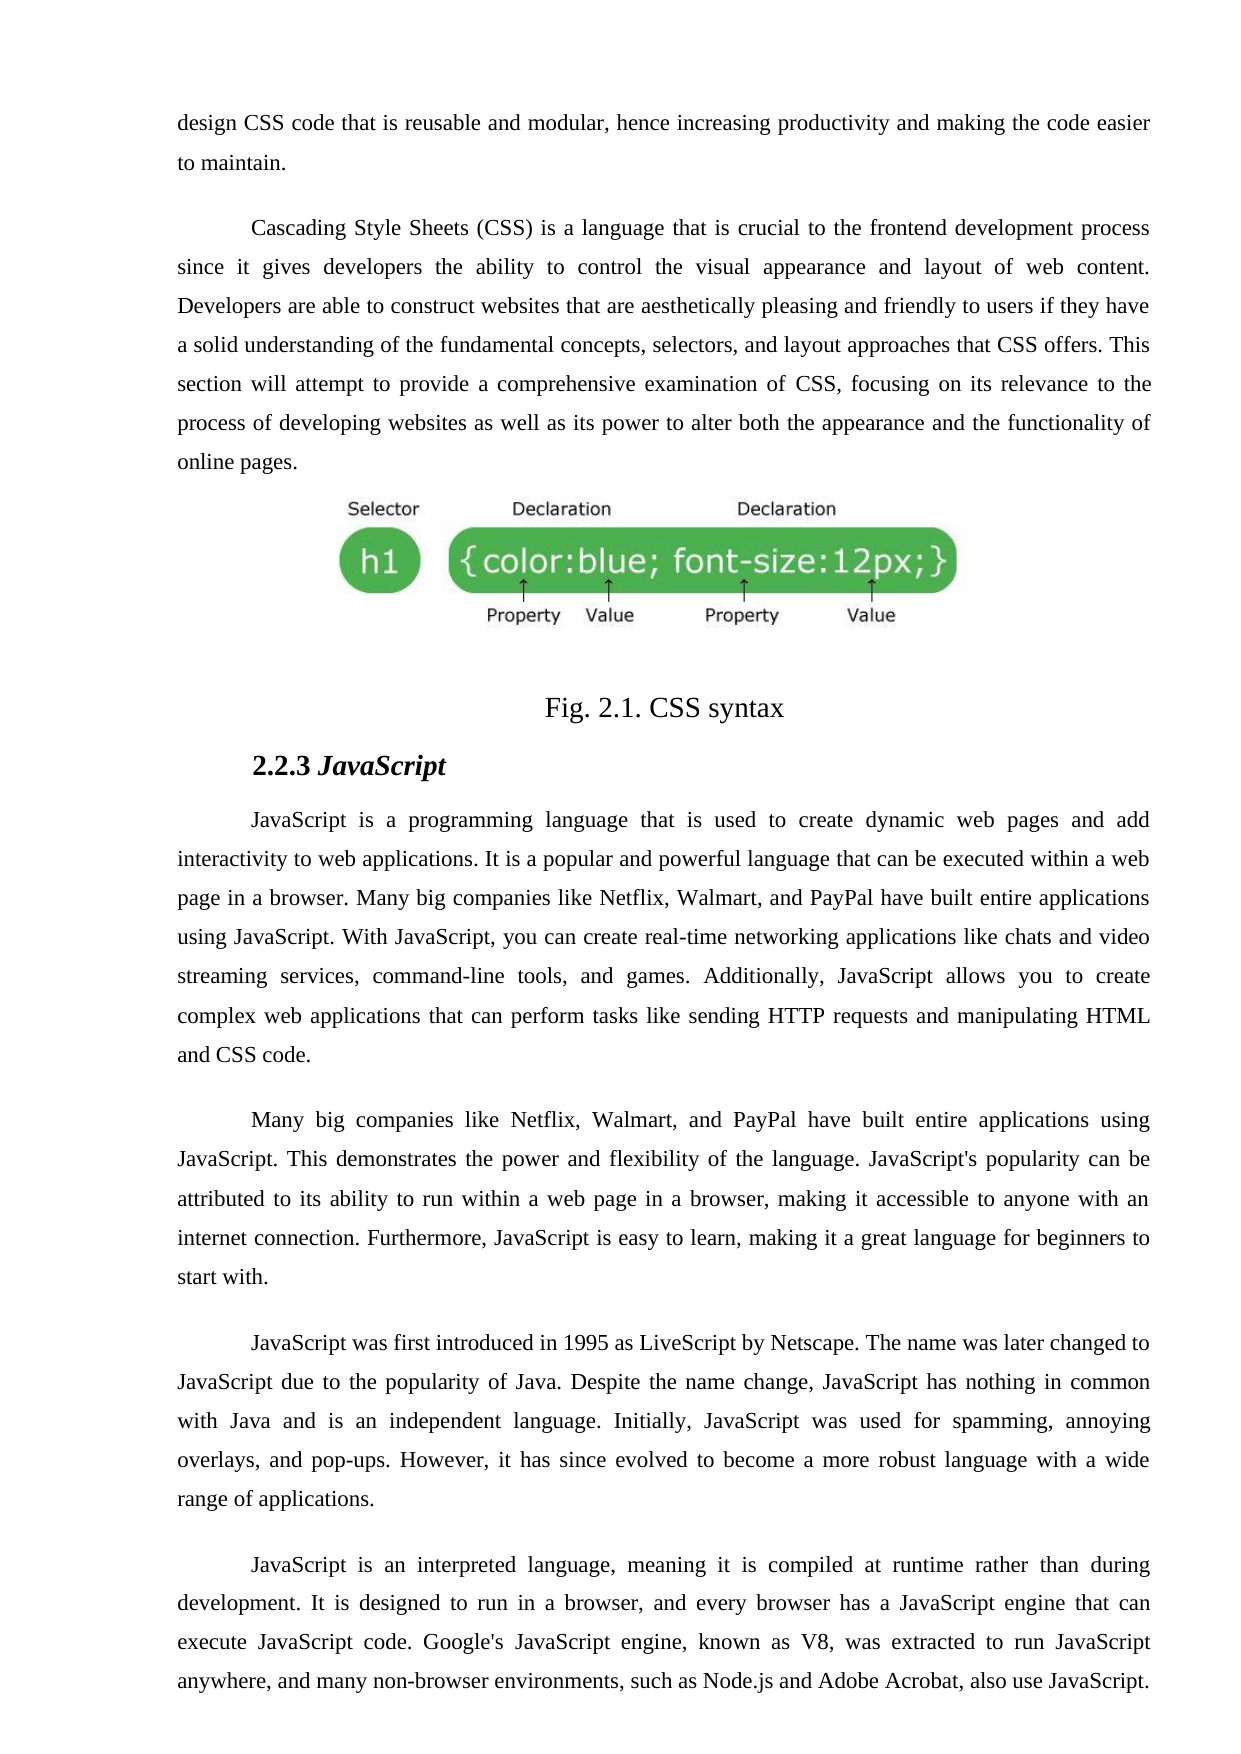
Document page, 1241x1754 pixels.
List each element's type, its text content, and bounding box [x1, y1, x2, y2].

picture [320, 488, 1009, 637]
text Cascading Style Sheets (CSS) is a language that is crucial to the frontend development process since it gives developers the ability to control the visual appearance and layout of web content. Developers are able to construct websites that are aesthetically pleasing and friendly to users if they have a solid understanding of the fundamental concepts, selectors, and layout approaches that CSS offers. This section will attempt to provide a comprehensive examination of CSS, focusing on its relevance to the process of developing websites as well as its power to alter both the appearance and the functionality of online pages. [177, 214, 1152, 474]
text 2.2.3 JavaScript [252, 748, 1152, 782]
text JavaScript is an interpreted language, meaning it is compiled at runtime rather than during development. It is designed to run in a browser, and every browser has a JavaScript engine that can execute JavaScript code. Google's JavaScript engine, known as V8, was extracted to run JavaScript anywhere, and many non-browser environments, such as Node.js and Adobe Acrobat, also use JavaScript. [177, 1551, 1152, 1693]
text JavaScript was first introduced in 1995 as LiveScript by Netscape. The name was later changed to JavaScript due to the popularity of Java. Despite the name change, JavaScript has nothing in common with Java and is an independent language. Initially, JavaScript was used for spamming, annoying overlays, and pop-ups. However, it has since evolved to become a more robust language with a wide range of applications. [177, 1328, 1152, 1512]
text Fig. 2.1. CSS syntax [150, 691, 1179, 724]
text JavaScript is a programming language that is used to create dynamic web pages and add interactivity to web applications. It is a popular and powerful language that can be executed within a web page in a browser. Many big companies like Netflix, Walmart, and PayPal have built entire applications using JavaScript. With JavaScript, you can create real-time networking applications like chats and video streaming services, command-line tools, and games. Additionally, JavaScript allows you to create complex web applications that can perform tasks like sending HTTP requests and manipulating HTML and CSS code. [177, 806, 1152, 1067]
text design CSS code that is reusable and modular, hence increasing productivity and making the code easier to maintain. [177, 109, 1152, 175]
text Many big companies like Netflix, Walmart, and PayPal have built entire applications using JavaScript. This demonstrates the power and flexibility of the language. JavaScript's popularity can be attributed to its ability to run within a web page in a browser, making it accessible to anyone with an internet connection. Furthermore, JavaScript is easy to learn, making it a great language for beginners to start with. [177, 1106, 1152, 1289]
